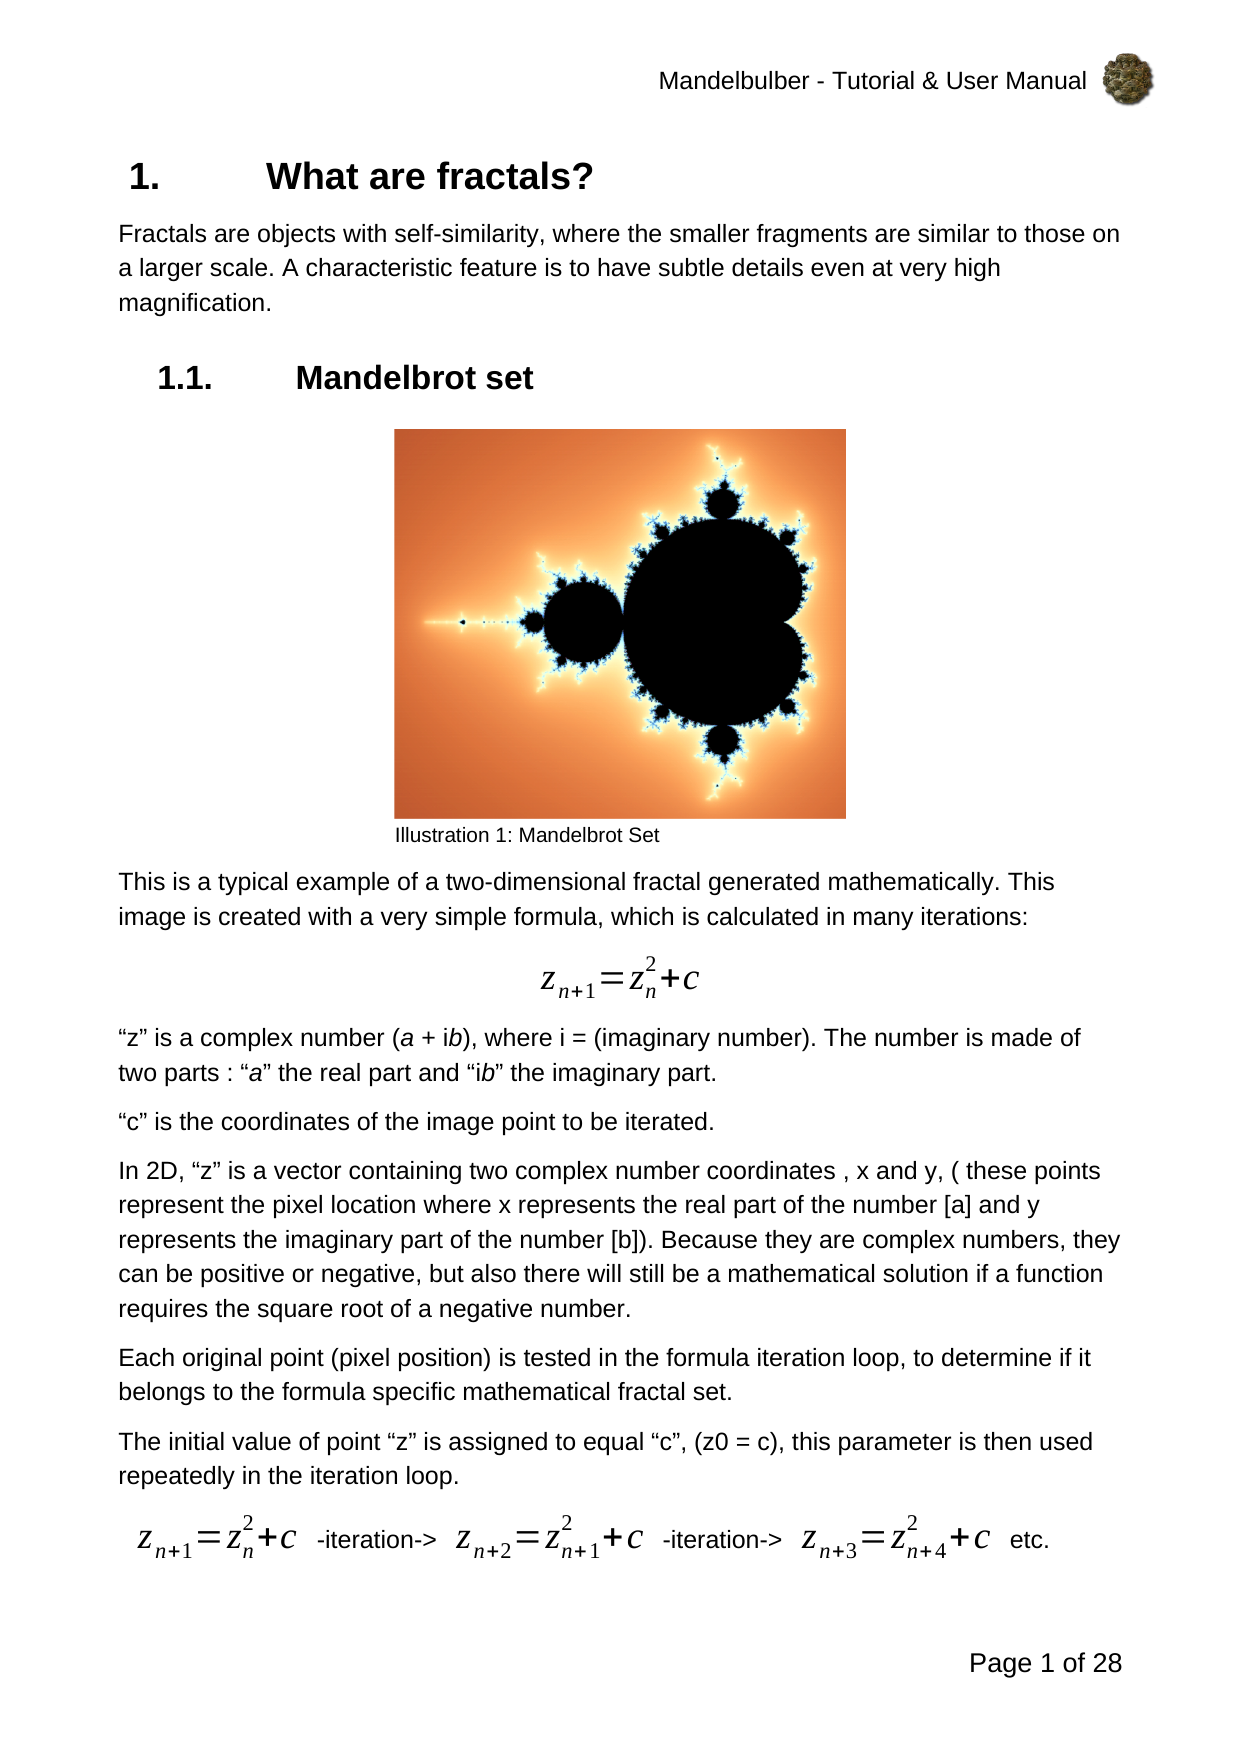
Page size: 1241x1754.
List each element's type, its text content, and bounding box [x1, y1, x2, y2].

text This is a typical example of a two-dimensional fractal generated mathematically. This image is created with a very simple formula, which is calculated in many iterations: [118, 867, 1122, 930]
text “c” is the coordinates of the image point to be iterated. [118, 1107, 1122, 1136]
text In 2D, “z” is a vector containing two complex number coordinates , x and y, ( these points represent the pixel location where x represents the real part of the number [a] and y represents the imaginary part of the number [b]). Because they are complex numbers, they can be positive or negative, but also there will still be a mathematical solution if a function requires the square root of a negative number. [118, 1156, 1122, 1323]
picture [1099, 51, 1156, 108]
text -iteration->-iteration->etc. [118, 1510, 1122, 1563]
text “z” is a complex number (a + ib), where i = (imaginary number). The number is made of two parts : “a” the real part and “ib” the imaginary part. [118, 1023, 1122, 1087]
text Each original point (pixel position) is tested in the formula iteration loop, to determine if it belongs to the formula specific mathematical fractal set. [118, 1343, 1122, 1406]
subtitle What are fractals? [118, 154, 1122, 198]
subtitle Mandelbrot set [148, 358, 1122, 396]
text The initial value of point “z” is assigned to equal “c”, (z0 = c), this parameter is then used repeatedly in the iteration loop. [118, 1426, 1122, 1490]
text Illustration 1: Mandelbrot Set [394, 819, 846, 847]
text Fractals are objects with self-similarity, where the smaller fragments are similar to those on a larger scale. A characteristic feature is to have subtle details even at very high magnification. [118, 219, 1122, 317]
